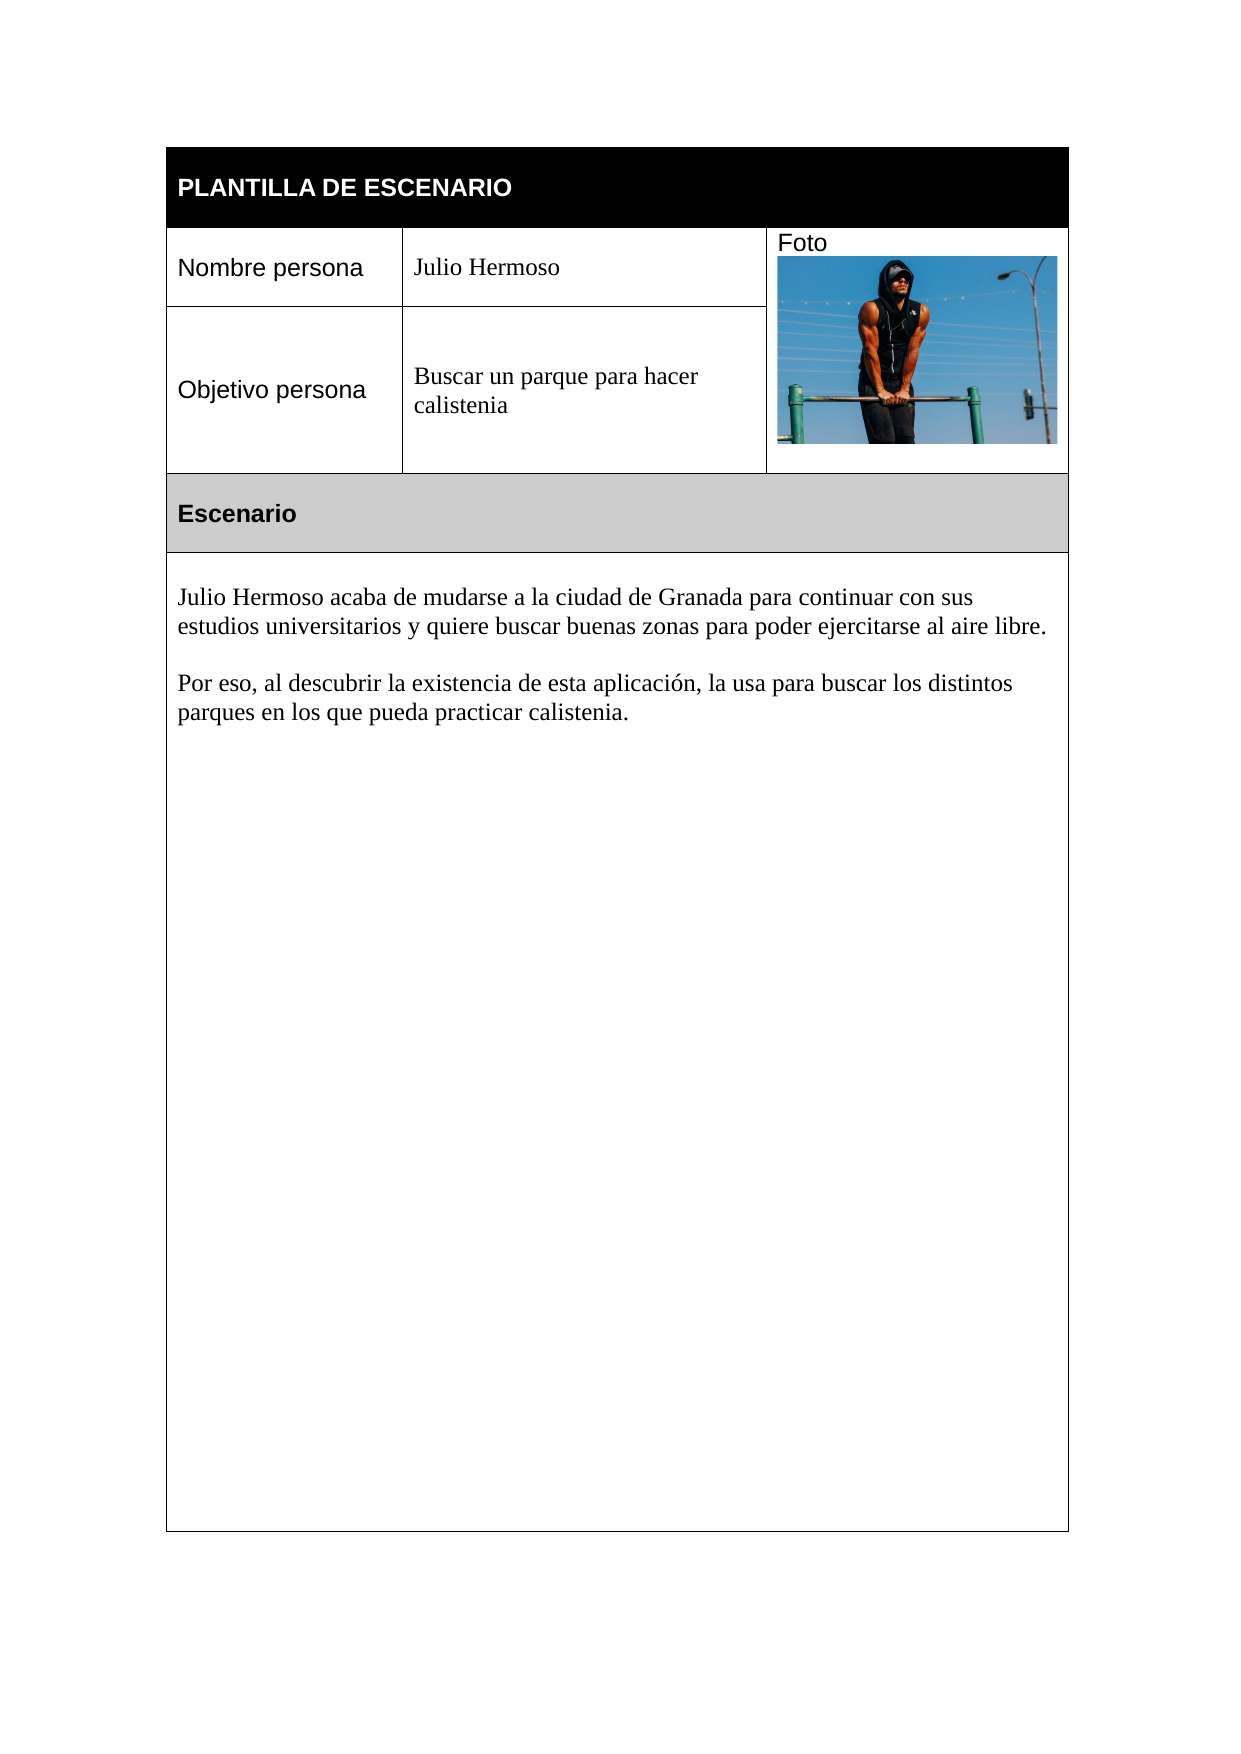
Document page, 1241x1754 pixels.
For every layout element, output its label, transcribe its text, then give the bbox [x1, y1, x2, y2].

table_cell Julio Hermoso [403, 228, 766, 306]
table_cell Objetivo persona [167, 307, 402, 473]
table_header PLANTILLA DE ESCENARIO [167, 148, 1068, 227]
table_cell Buscar un parque para hacer calistenia [403, 307, 766, 473]
table_cell Escenario [167, 474, 1068, 552]
table_cell Nombre persona [167, 228, 402, 306]
picture [777, 256, 1058, 444]
table_cell Julio Hermoso acaba de mudarse a la ciudad de Granada para continuar con sus estudios universitarios y quiere buscar buenas zonas para poder ejercitarse al aire libre. Por eso, al descubrir la existencia de esta aplicación, la usa para buscar los distintos parques en los que pueda practicar calistenia. [167, 553, 1068, 1531]
table_cell Foto [767, 228, 1068, 473]
